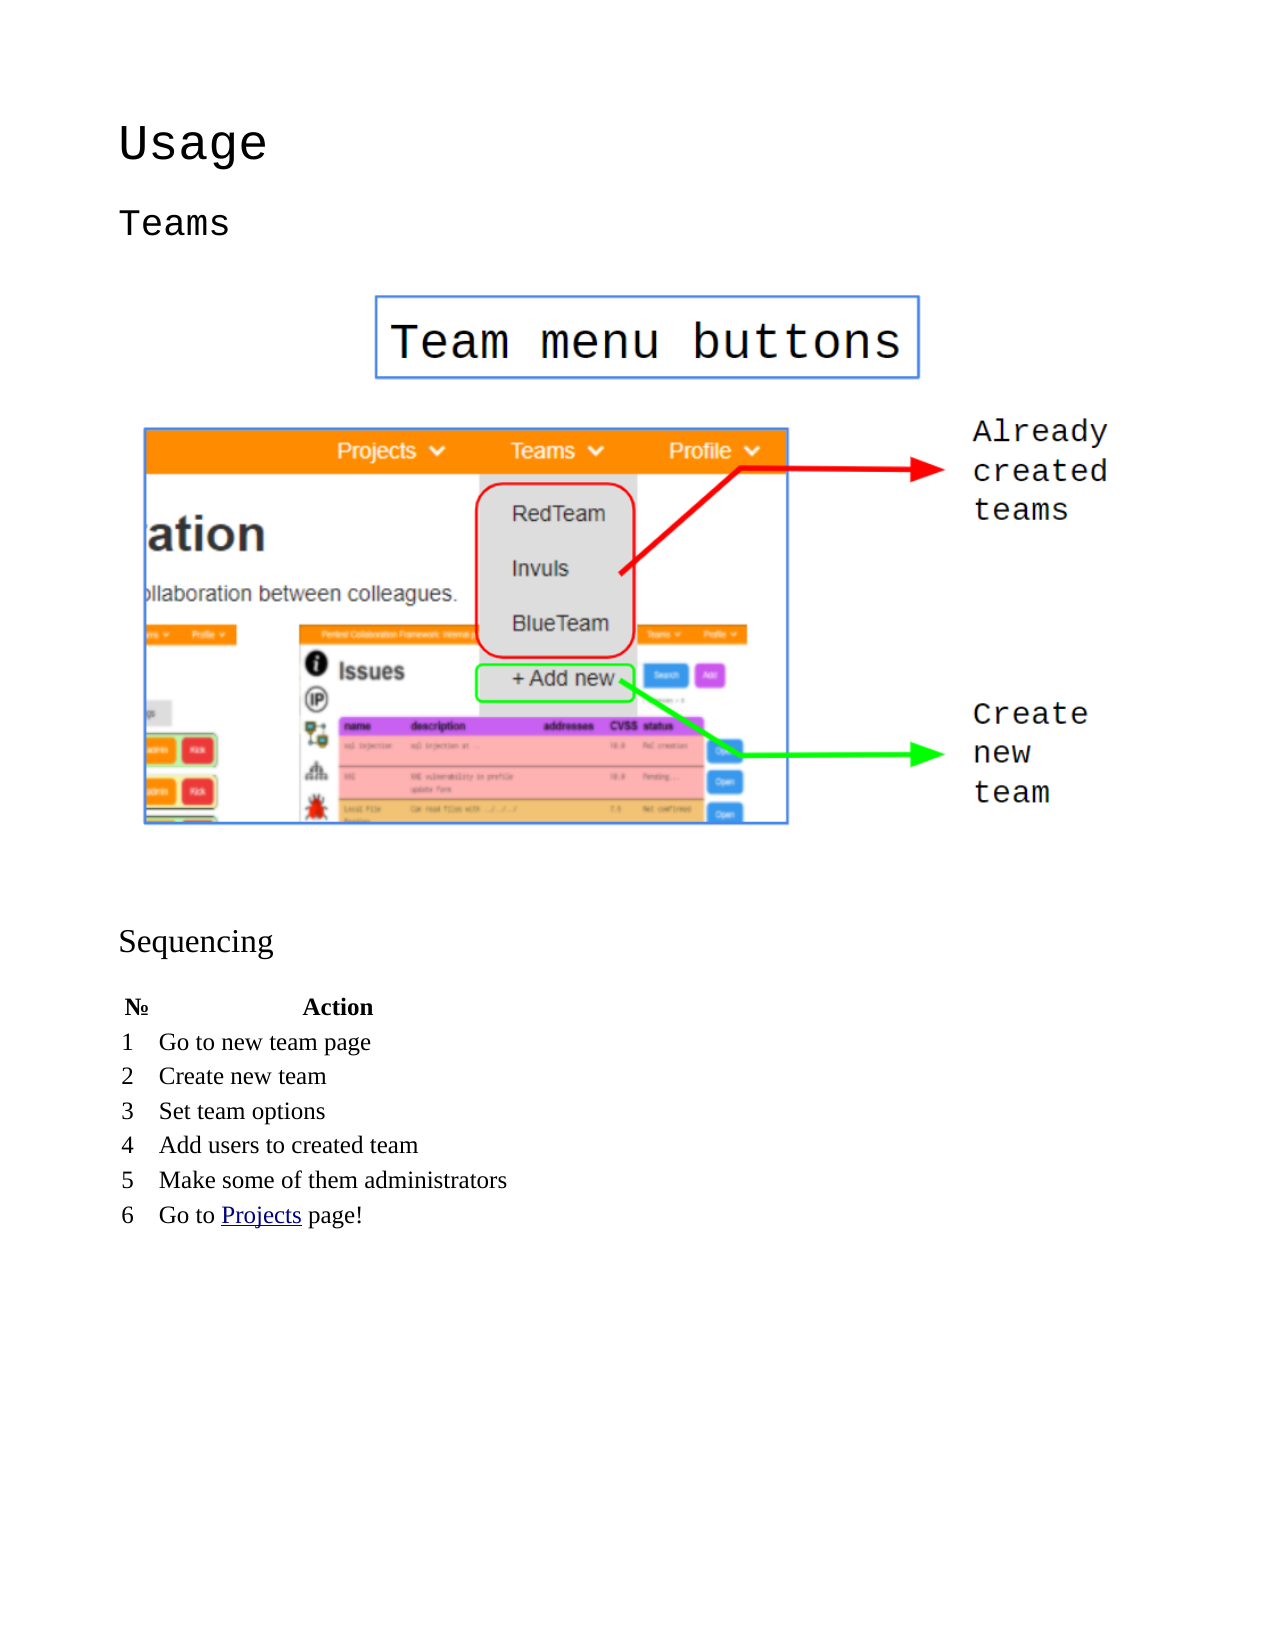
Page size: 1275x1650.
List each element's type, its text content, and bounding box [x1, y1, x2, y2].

table_cell Set team options [156, 1093, 520, 1128]
text Usage [118, 118, 1157, 175]
text Sequencing [118, 864, 1157, 960]
table_cell Make some of them administrators [156, 1162, 520, 1197]
table_header № [118, 989, 156, 1024]
table_cell Add users to created team [156, 1128, 520, 1162]
table_cell 3 [118, 1093, 156, 1128]
table_cell 1 [118, 1024, 156, 1058]
table_header Action [156, 989, 520, 1024]
table_cell 6 [118, 1197, 156, 1231]
text Teams [118, 204, 1157, 247]
table_cell 5 [118, 1162, 156, 1197]
table_cell Go to new team page [156, 1024, 520, 1058]
table_cell Go to ️Projects page! [156, 1197, 520, 1231]
table_cell 2 [118, 1059, 156, 1093]
table_cell 4 [118, 1128, 156, 1162]
table_cell Create new team [156, 1059, 520, 1093]
picture [118, 276, 1157, 864]
